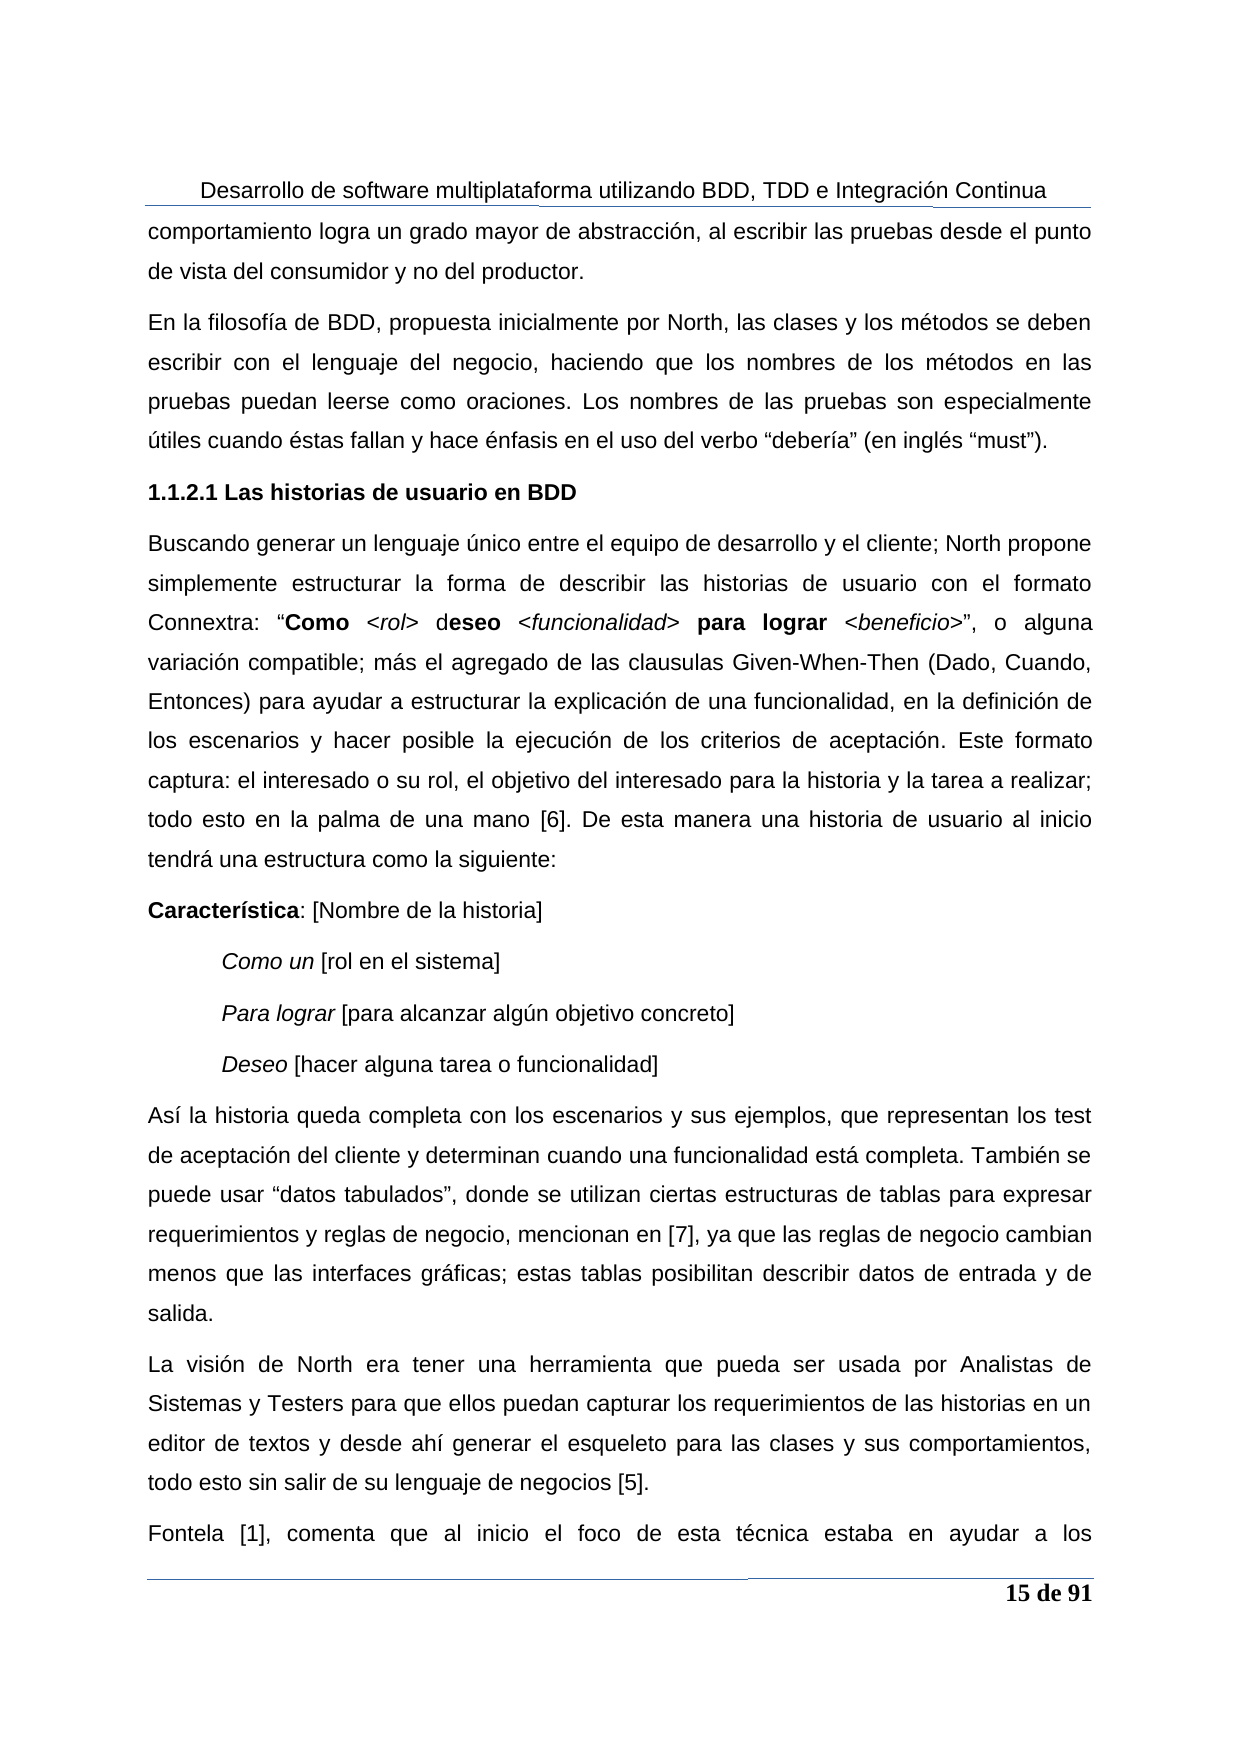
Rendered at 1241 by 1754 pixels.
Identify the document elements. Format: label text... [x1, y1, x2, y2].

text Buscando generar un lenguaje único entre el equipo de desarrollo y el cliente; North propone simplemente estructurar la forma de describir las historias de usuario con el formato Connextra: “Como <rol> deseo <funcionalidad> para lograr <beneficio>”, o alguna variación compatible; más el agregado de las clausulas Given-When-Then (Dado, Cuando, Entonces) para ayudar a estructurar la explicación de una funcionalidad, en la definición de los escenarios y hacer posible la ejecución de los criterios de aceptación. Este formato captura: el interesado o su rol, el objetivo del interesado para la historia y la tarea a realizar; todo esto en la palma de una mano [6]. De esta manera una historia de usuario al inicio tendrá una estructura como la siguiente: [148, 530, 1093, 872]
text Fontela [1], comenta que al inicio el foco de esta técnica estaba en ayudar a los [148, 1520, 1093, 1547]
text Así la historia queda completa con los escenarios y sus ejemplos, que representan los test de aceptación del cliente y determinan cuando una funcionalidad está completa. También se puede usar “datos tabulados”, donde se utilizan ciertas estructuras de tablas para expresar requerimientos y reglas de negocio, mencionan en [7], ya que las reglas de negocio cambian menos que las interfaces gráficas; estas tablas posibilitan describir datos de entrada y de salida. [148, 1102, 1093, 1326]
text Deseo [hacer alguna tarea o funcionalidad] [148, 1051, 1093, 1077]
text Para lograr [para alcanzar algún objetivo concreto] [148, 999, 1093, 1026]
text 1.1.2.1 Las historias de usuario en BDD [148, 479, 1093, 505]
text En la filosofía de BDD, propuesta inicialmente por North, las clases y los métodos se deben escribir con el lenguaje del negocio, haciendo que los nombres de los métodos en las pruebas puedan leerse como oraciones. Los nombres de las pruebas son especialmente útiles cuando éstas fallan y hace énfasis en el uso del verbo “debería” (en inglés “must”). [148, 309, 1093, 454]
text comportamiento logra un grado mayor de abstracción, al escribir las pruebas desde el punto de vista del consumidor y no del productor. [148, 218, 1093, 284]
text La visión de North era tener una herramienta que pueda ser usada por Analistas de Sistemas y Testers para que ellos puedan capturar los requerimientos de las historias en un editor de textos y desde ahí generar el esqueleto para las clases y sus comportamientos, todo esto sin salir de su lenguaje de negocios [5]. [148, 1351, 1093, 1496]
text Como un [rol en el sistema] [148, 948, 1093, 975]
text Característica: [Nombre de la historia] [148, 897, 1093, 923]
